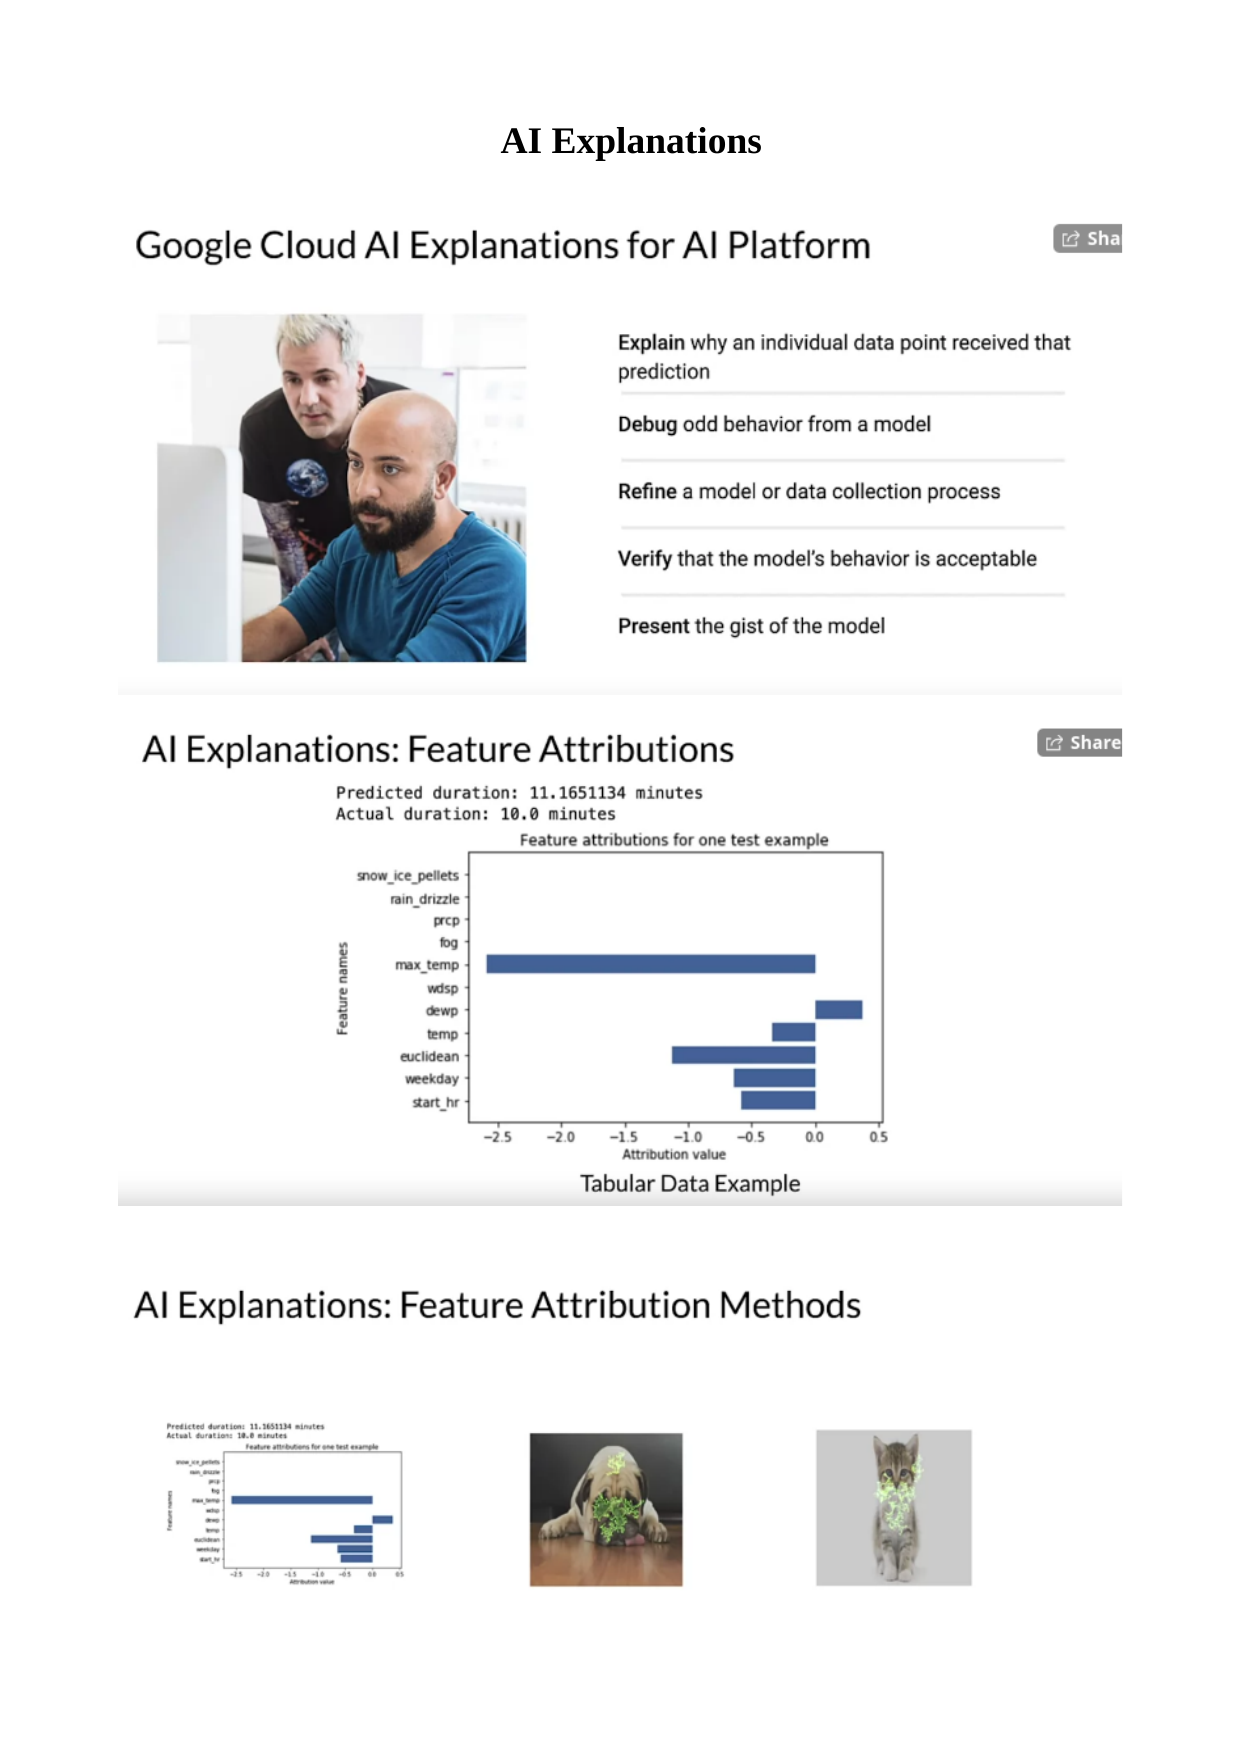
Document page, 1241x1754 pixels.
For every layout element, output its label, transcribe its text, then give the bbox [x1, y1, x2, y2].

subtitle AI Explanations [118, 118, 1122, 161]
picture [118, 721, 1123, 1206]
picture [118, 215, 1123, 695]
picture [111, 1282, 1116, 1614]
